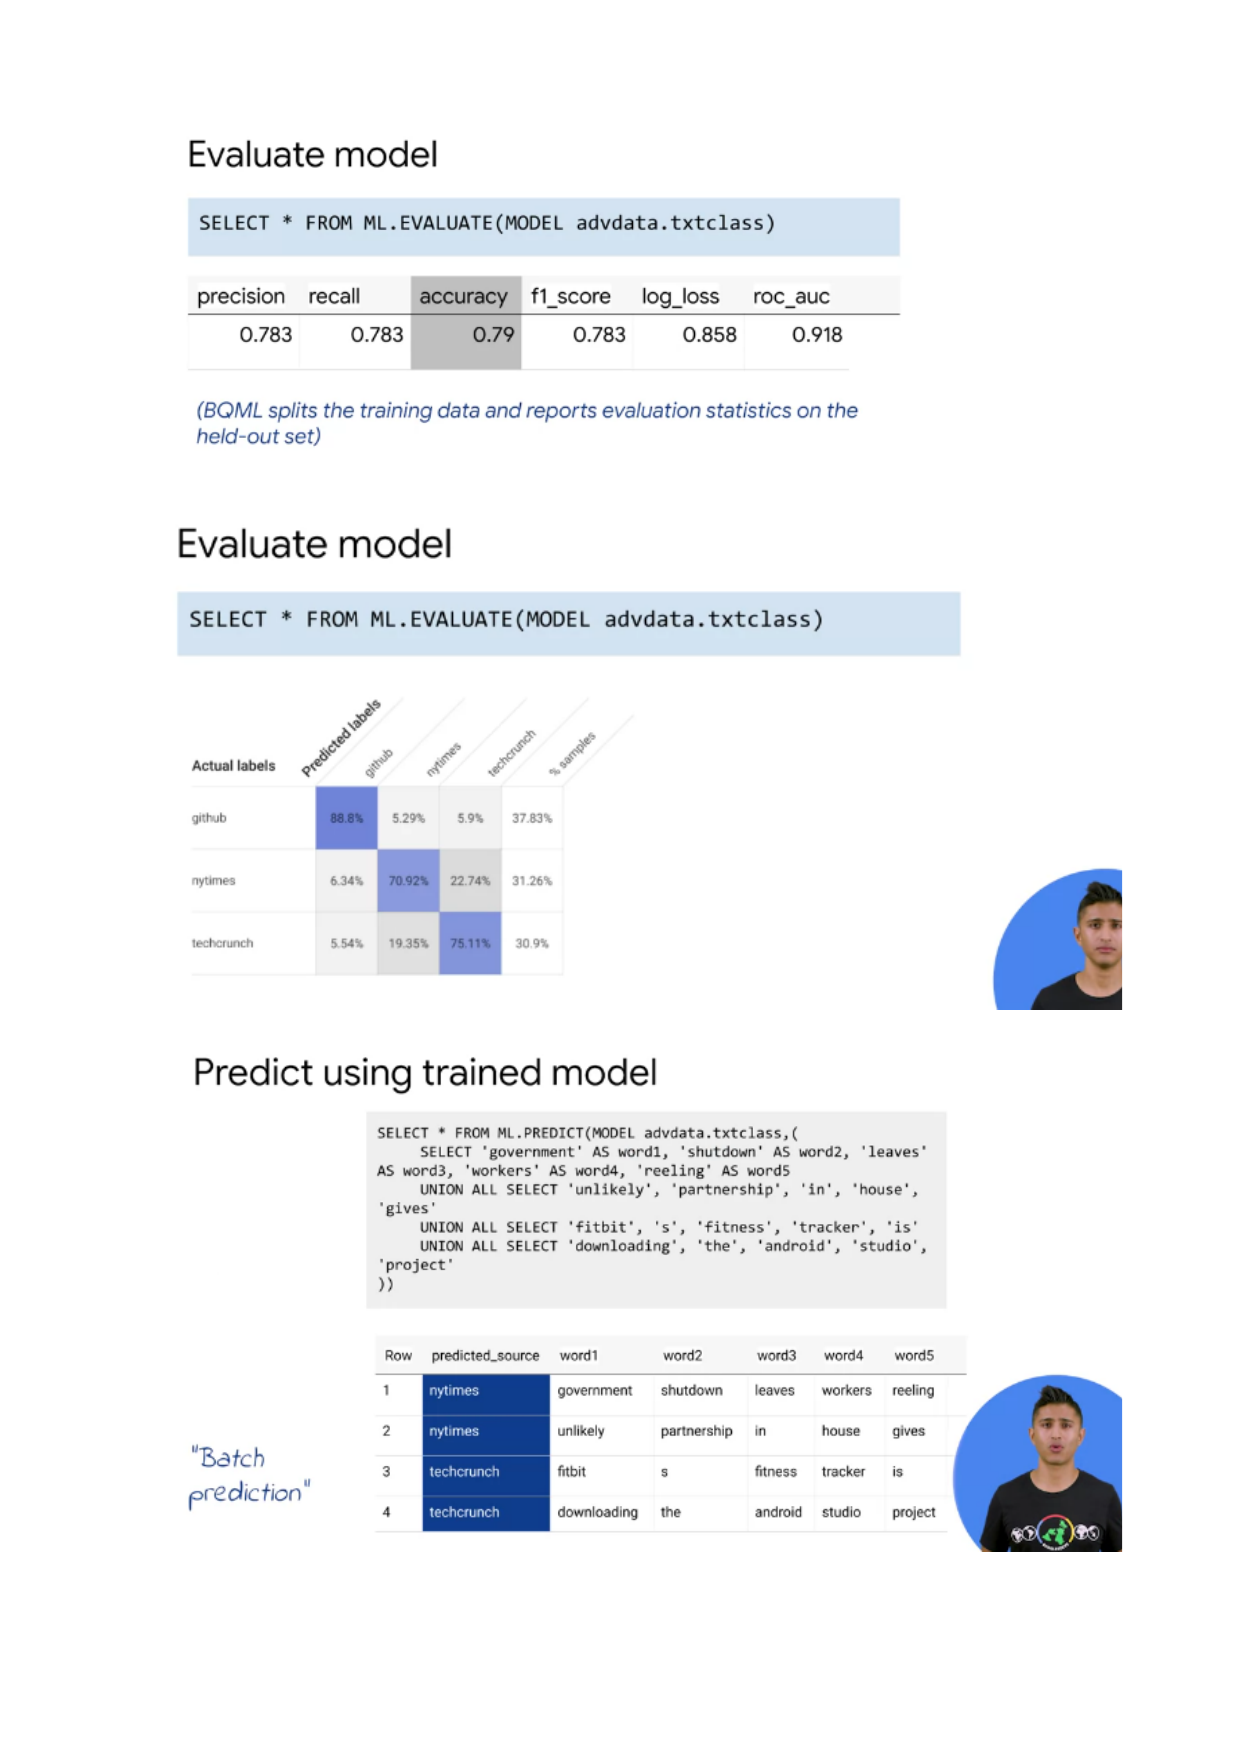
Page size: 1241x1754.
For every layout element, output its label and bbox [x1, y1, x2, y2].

picture [118, 1038, 1123, 1552]
picture [118, 501, 1123, 1010]
picture [118, 118, 1123, 473]
